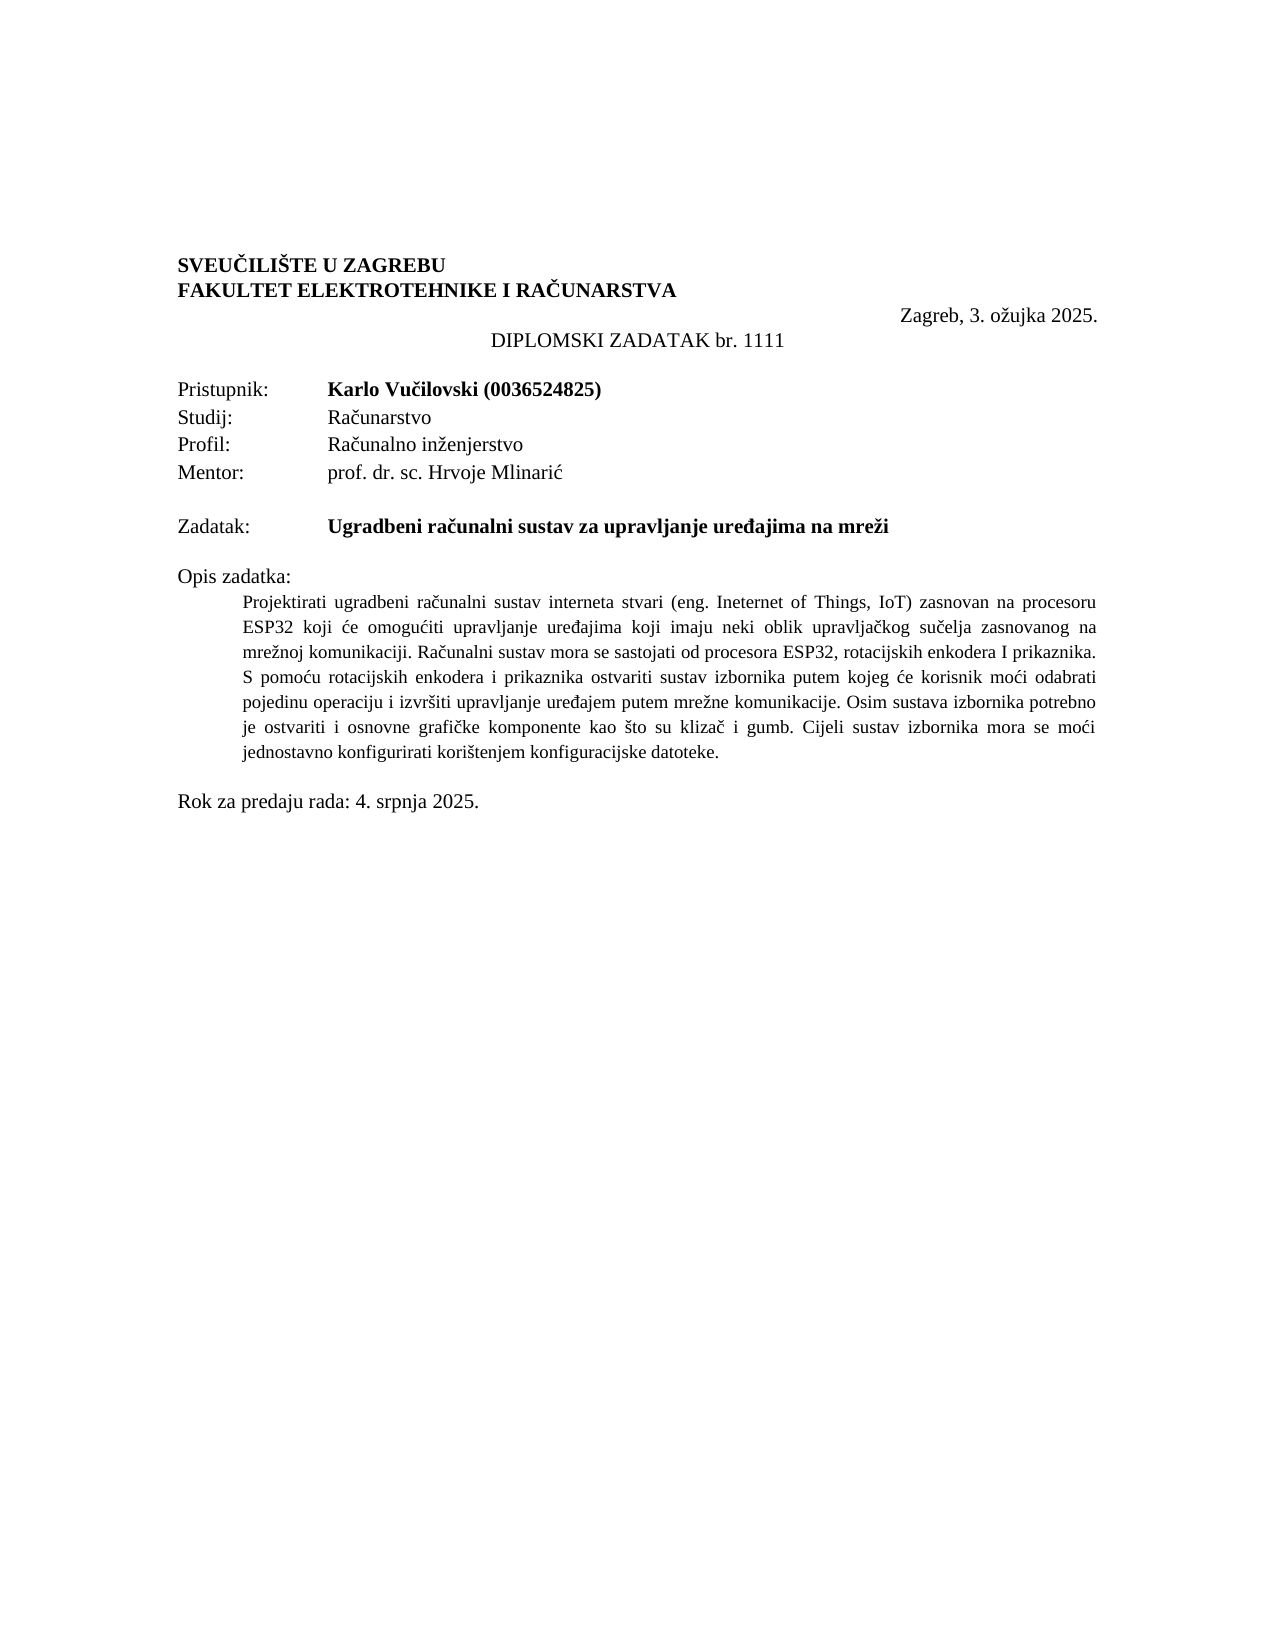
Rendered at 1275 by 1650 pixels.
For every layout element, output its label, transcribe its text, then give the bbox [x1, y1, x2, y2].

text Rok za predaju rada: 4. srpnja 2025. [177, 788, 1098, 813]
text Projektirati ugradbeni računalni sustav interneta stvari (eng. Ineternet of Things, IoT) zasnovan na procesoru ESP32 koji će omogućiti upravljanje uređajima koji imaju neki oblik upravljačkog sučelja zasnovanog na mrežnoj komunikaciji. Računalni sustav mora se sastojati od procesora ESP32, rotacijskih enkodera I prikaznika. S pomoću rotacijskih enkodera i prikaznika ostvariti sustav izbornika putem kojeg će korisnik moći odabrati pojedinu operaciju i izvršiti upravljanje uređajem putem mrežne komunikacije. Osim sustava izbornika potrebno je ostvariti i osnovne grafičke komponente kao što su klizač i gumb. Cijeli sustav izbornika mora se moći jednostavno konfigurirati korištenjem konfiguracijske datoteke. [242, 588, 1098, 763]
text SVEUČILIŠTE U ZAGREBU [177, 252, 1098, 277]
text Mentor: prof. dr. sc. Hrvoje Mlinarić [177, 460, 1098, 484]
text Studij: Računarstvo [177, 405, 1098, 429]
text Zagreb, 3. ožujka 2025. [177, 302, 1098, 327]
text DIPLOMSKI ZADATAK br. 1111 [177, 327, 1098, 352]
text Pristupnik: Karlo Vučilovski (0036524825) [177, 377, 1098, 401]
text FAKULTET ELEKTROTEHNIKE I RAČUNARSTVA [177, 277, 1098, 302]
text Profil: Računalno inženjerstvo [177, 432, 1098, 456]
text Opis zadatka: [177, 563, 1098, 588]
text Zadatak: Ugradbeni računalni sustav za upravljanje uređajima na mreži [177, 513, 1098, 538]
